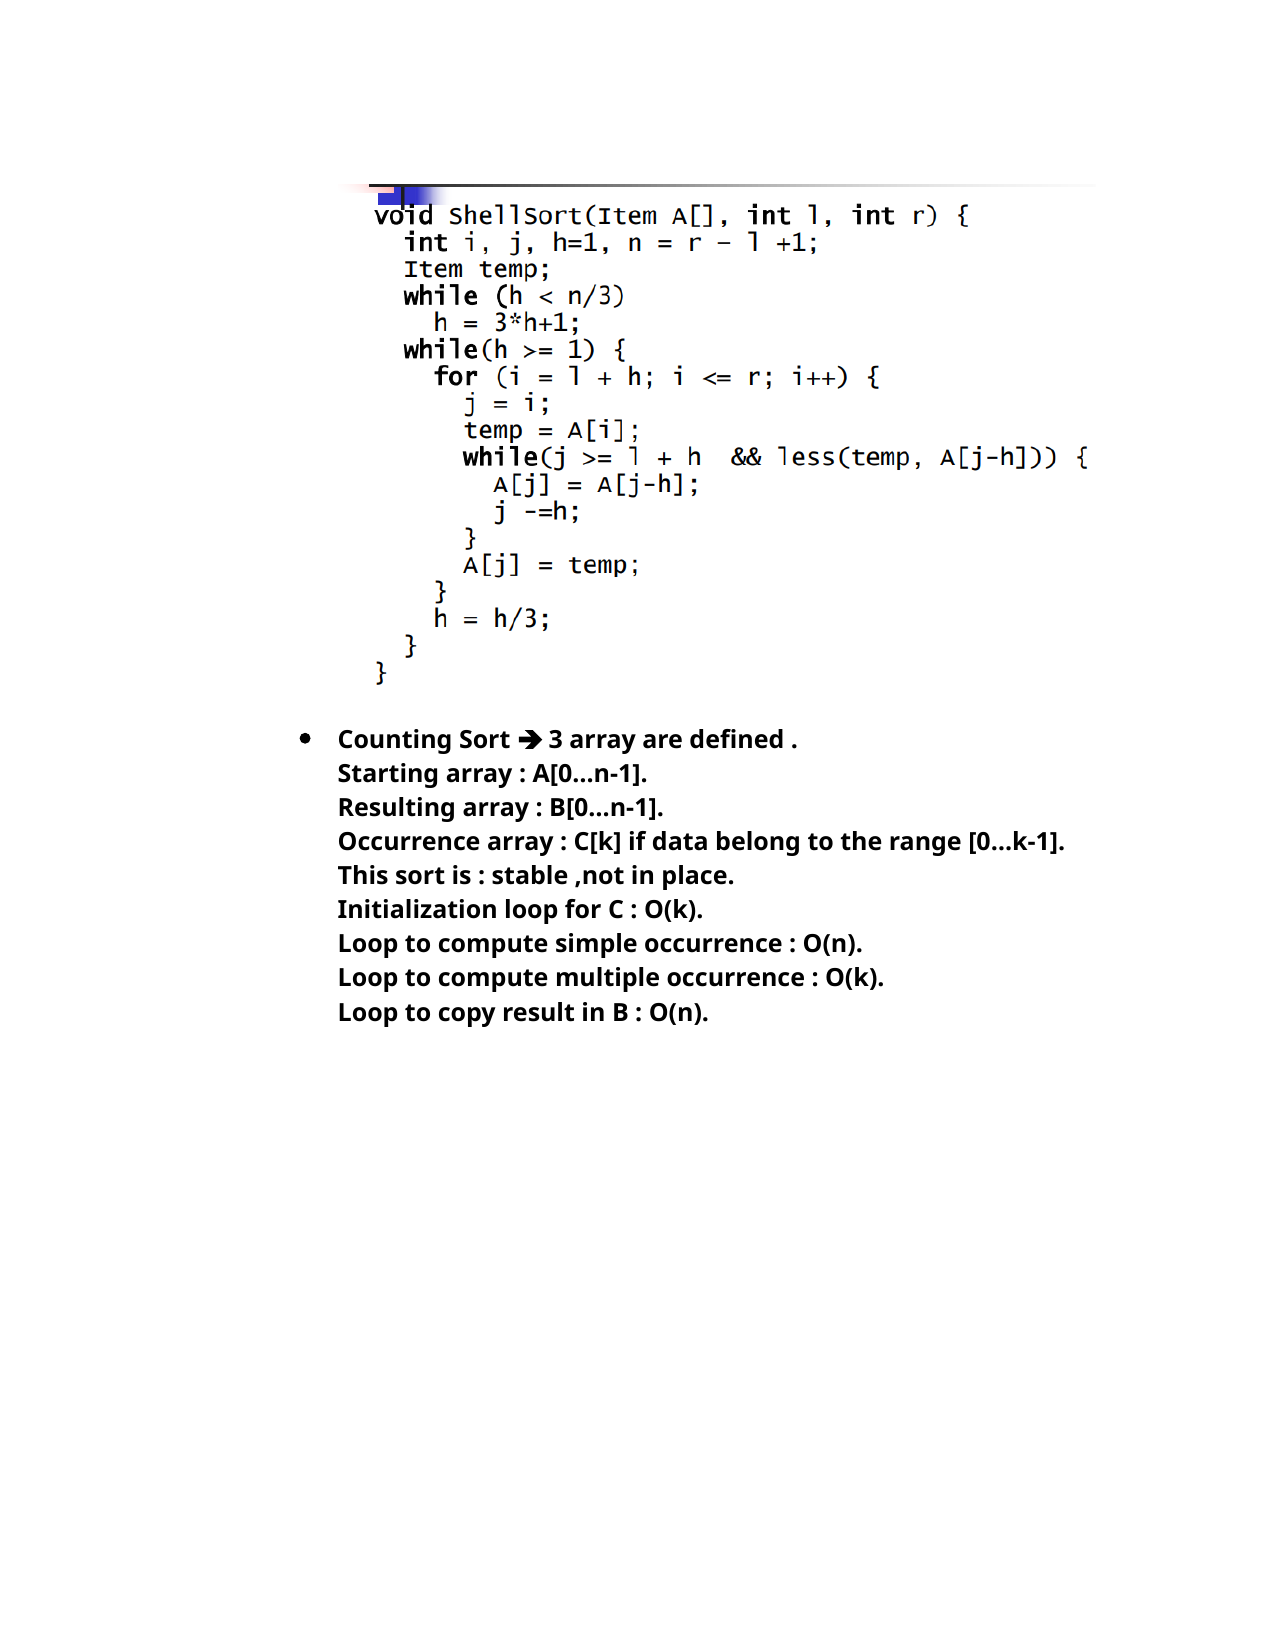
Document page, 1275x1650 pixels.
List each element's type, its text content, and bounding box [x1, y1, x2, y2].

subtitle Loop to compute multiple occurrence : O(k). [337, 960, 1125, 994]
subtitle Occurrence array : C[k] if data belong to the range [0…k-1]. [337, 824, 1125, 858]
subtitle Loop to compute simple occurrence : O(n). [337, 926, 1125, 960]
subtitle Loop to copy result in B : O(n). [337, 994, 1125, 1028]
subtitle This sort is : stable ,not in place. [337, 858, 1125, 892]
subtitle Initialization loop for C : O(k). [337, 892, 1125, 926]
subtitle Starting array : A[0…n-1]. [337, 756, 1125, 790]
subtitle Counting Sort  3 array are defined . [300, 722, 1125, 756]
subtitle Resulting array : B[0…n-1]. [337, 790, 1125, 824]
